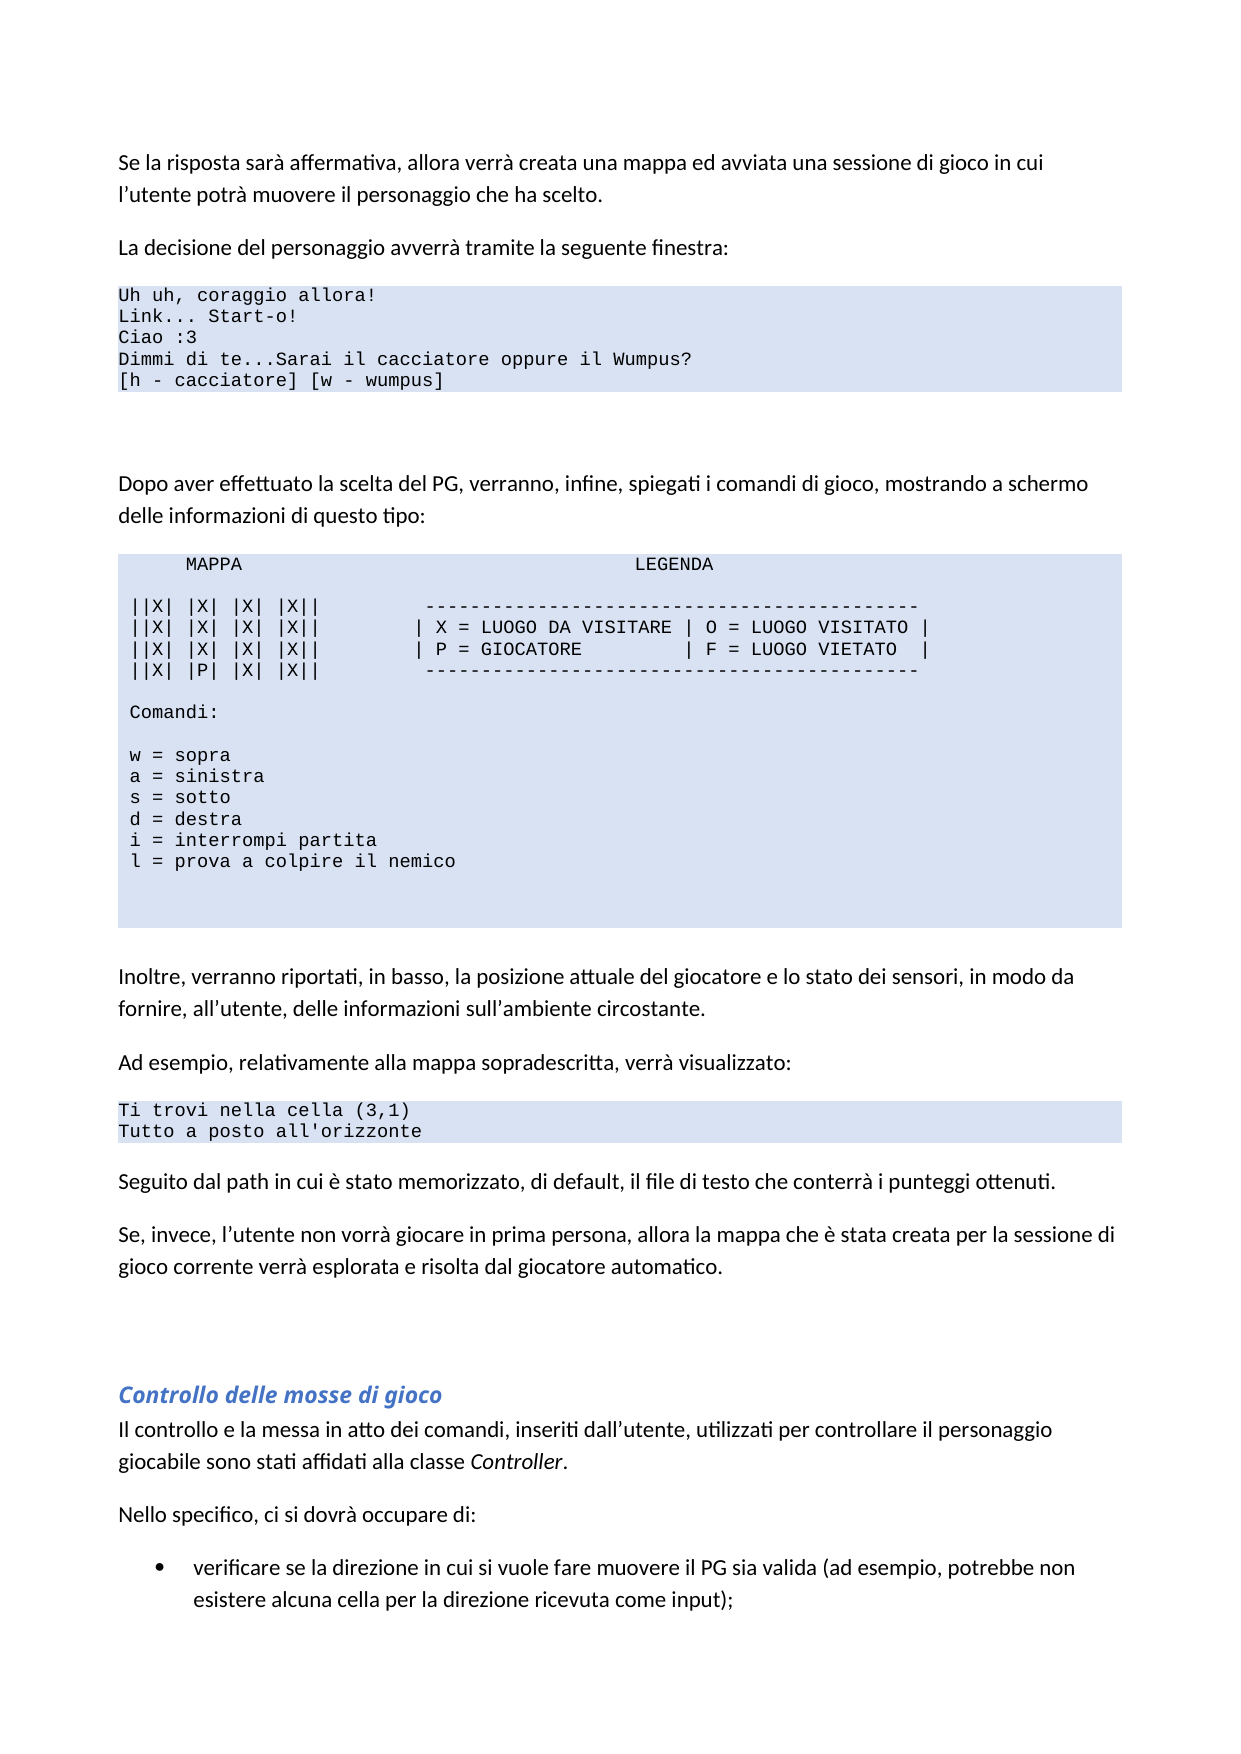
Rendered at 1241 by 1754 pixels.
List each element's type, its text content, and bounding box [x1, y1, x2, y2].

text ||X| |X| |X| |X|| | X = LUOGO DA VISITARE | O = LUOGO VISITATO | [118, 618, 1122, 639]
text La decisione del personaggio avverrà tramite la seguente finestra: [118, 233, 1122, 261]
list verificare se la direzione in cui si vuole fare muovere il PG sia valida (ad esempio, potrebbe non esistere alcuna cella per la direzione ricevuta come input); [156, 1553, 1122, 1613]
text a = sinistra [118, 767, 1122, 788]
text Dimmi di te...Sarai il cacciatore oppure il Wumpus? [118, 349, 1122, 371]
text i = interrompi partita [118, 831, 1122, 852]
text s = sotto [118, 788, 1122, 809]
text l = prova a colpire il nemico [118, 852, 1122, 873]
text Link... Start-o! [118, 307, 1122, 328]
text w = sopra [118, 746, 1122, 767]
text Uh uh, coraggio allora! [118, 286, 1122, 307]
text d = destra [118, 809, 1122, 831]
text Dopo aver effettuato la scelta del PG, verranno, infine, spiegati i comandi di gioco, mostrando a schermo delle informazioni di questo tipo: [118, 469, 1122, 529]
text Il controllo e la messa in atto dei comandi, inseriti dall’utente, utilizzati per controllare il personaggio giocabile sono stati affidati alla classe Controller. [118, 1415, 1122, 1475]
text ||X| |P| |X| |X|| -------------------------------------------- [118, 661, 1122, 682]
text Ti trovi nella cella (3,1) [118, 1101, 1122, 1122]
text Ad esempio, relativamente alla mappa sopradescritta, verrà visualizzato: [118, 1048, 1122, 1076]
text Nello specifico, ci si dovrà occupare di: [118, 1500, 1122, 1528]
text ||X| |X| |X| |X|| -------------------------------------------- [118, 597, 1122, 618]
text Se, invece, l’utente non vorrà giocare in prima persona, allora la mappa che è stata creata per la sessione di gioco corrente verrà esplorata e risolta dal giocatore automatico. [118, 1220, 1122, 1280]
text Tutto a posto all'orizzonte [118, 1122, 1122, 1143]
text Inoltre, verranno riportati, in basso, la posizione attuale del giocatore e lo stato dei sensori, in modo da fornire, all’utente, delle informazioni sull’ambiente circostante. [118, 962, 1122, 1023]
text MAPPA LEGENDA [118, 554, 1122, 576]
text Se la risposta sarà affermativa, allora verrà creata una mappa ed avviata una sessione di gioco in cui l’utente potrà muovere il personaggio che ha scelto. [118, 148, 1122, 208]
text Seguito dal path in cui è stato memorizzato, di default, il file di testo che conterrà i punteggi ottenuti. [118, 1167, 1122, 1195]
text Comandi: [118, 703, 1122, 724]
text Ciao :3 [118, 328, 1122, 349]
text [h - cacciatore] [w - wumpus] [118, 371, 1122, 392]
subtitle Controllo delle mosse di gioco [118, 1379, 1122, 1410]
text ||X| |X| |X| |X|| | P = GIOCATORE | F = LUOGO VIETATO | [118, 639, 1122, 661]
